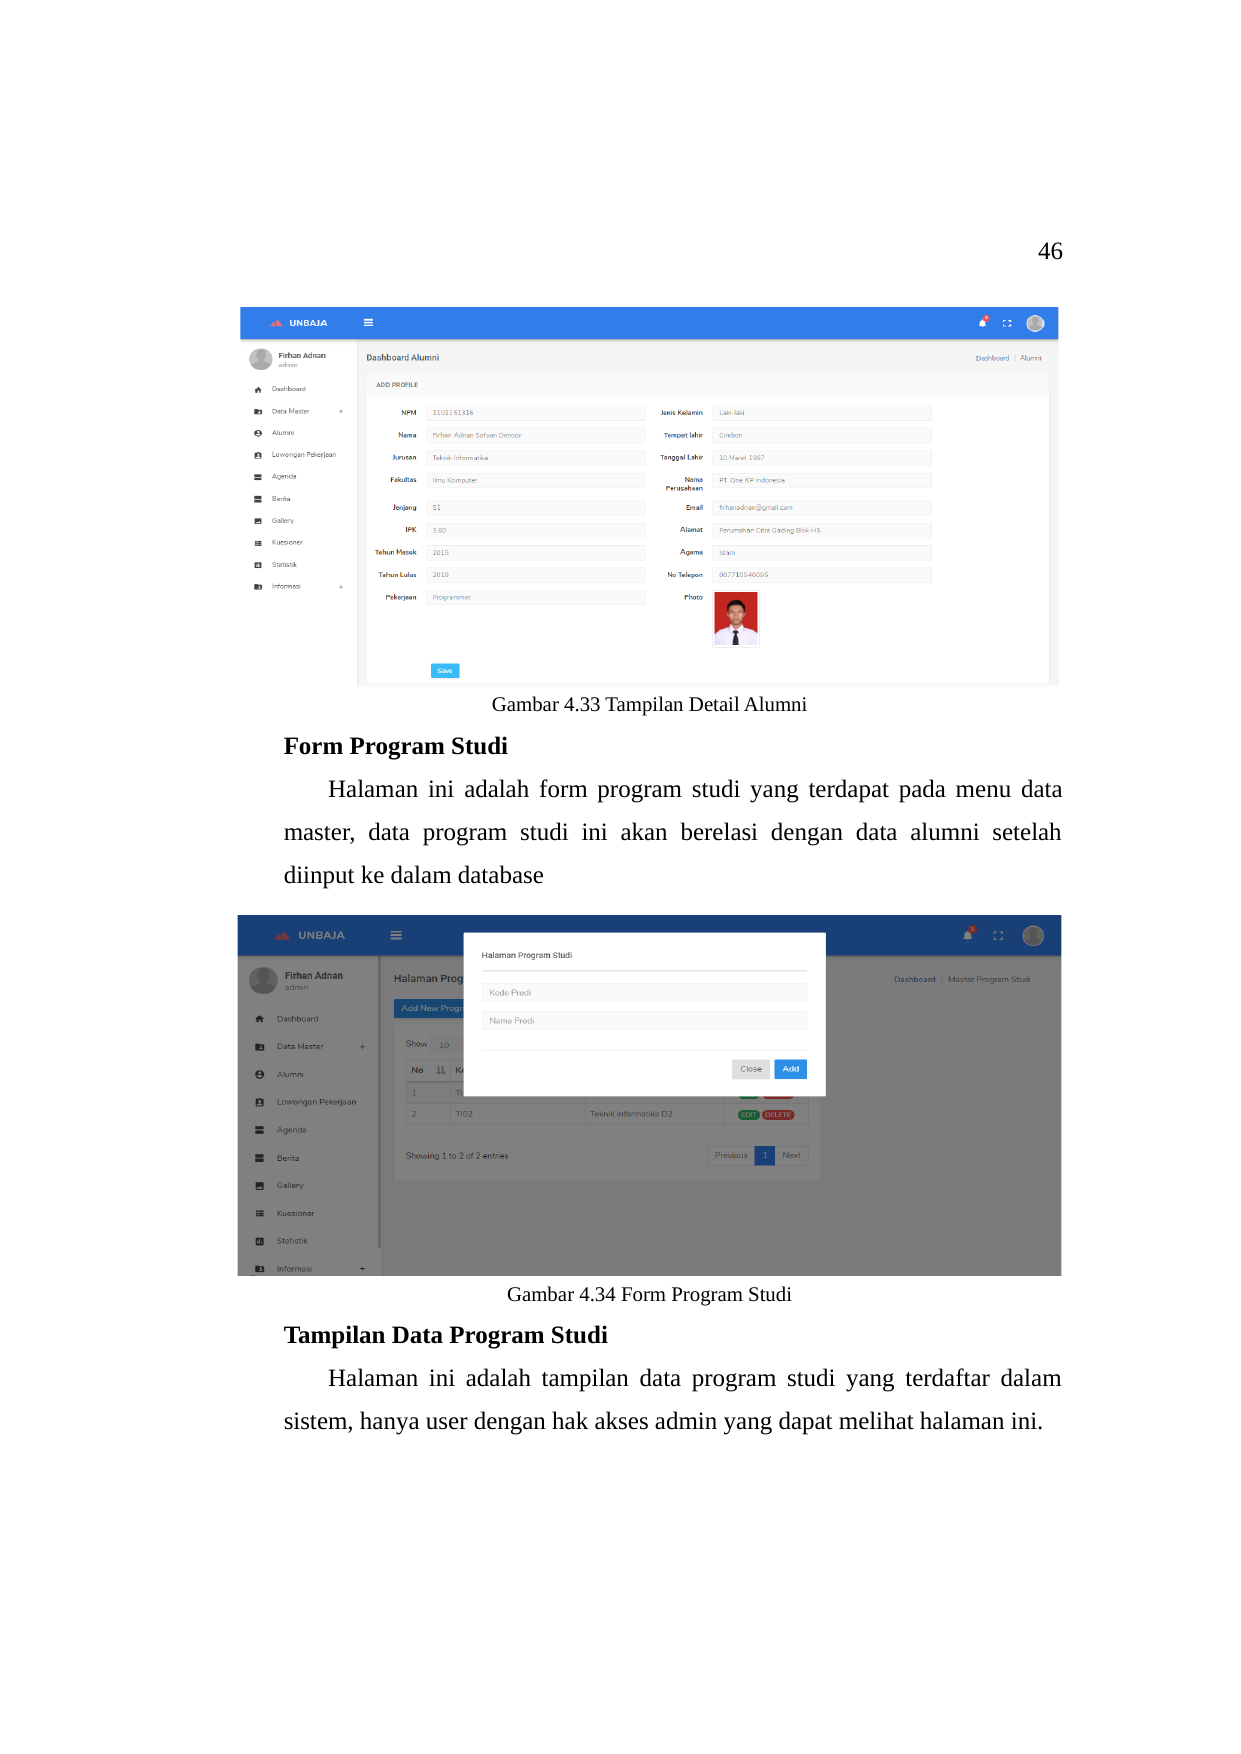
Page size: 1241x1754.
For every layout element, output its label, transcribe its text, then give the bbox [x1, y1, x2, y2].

text Halaman ini adalah form program studi yang terdapat pada menu data master, data program studi ini akan berelasi dengan data alumni setelah diinput ke dalam database [283, 774, 1063, 889]
text Halaman ini adalah tampilan data program studi yang terdaftar dalam sistem, hanya user dengan hak akses admin yang dapat melihat halaman ini. [283, 1363, 1063, 1435]
text Tampilan Data Program Studi [237, 903, 1063, 1349]
picture [237, 915, 1062, 1276]
text Gambar 4.33 Tampilan Detail Alumni [240, 687, 1059, 716]
text Gambar 4.34 Form Program Studi [237, 1276, 1062, 1306]
text Form Program Studi [240, 295, 1063, 759]
picture [240, 307, 1059, 687]
